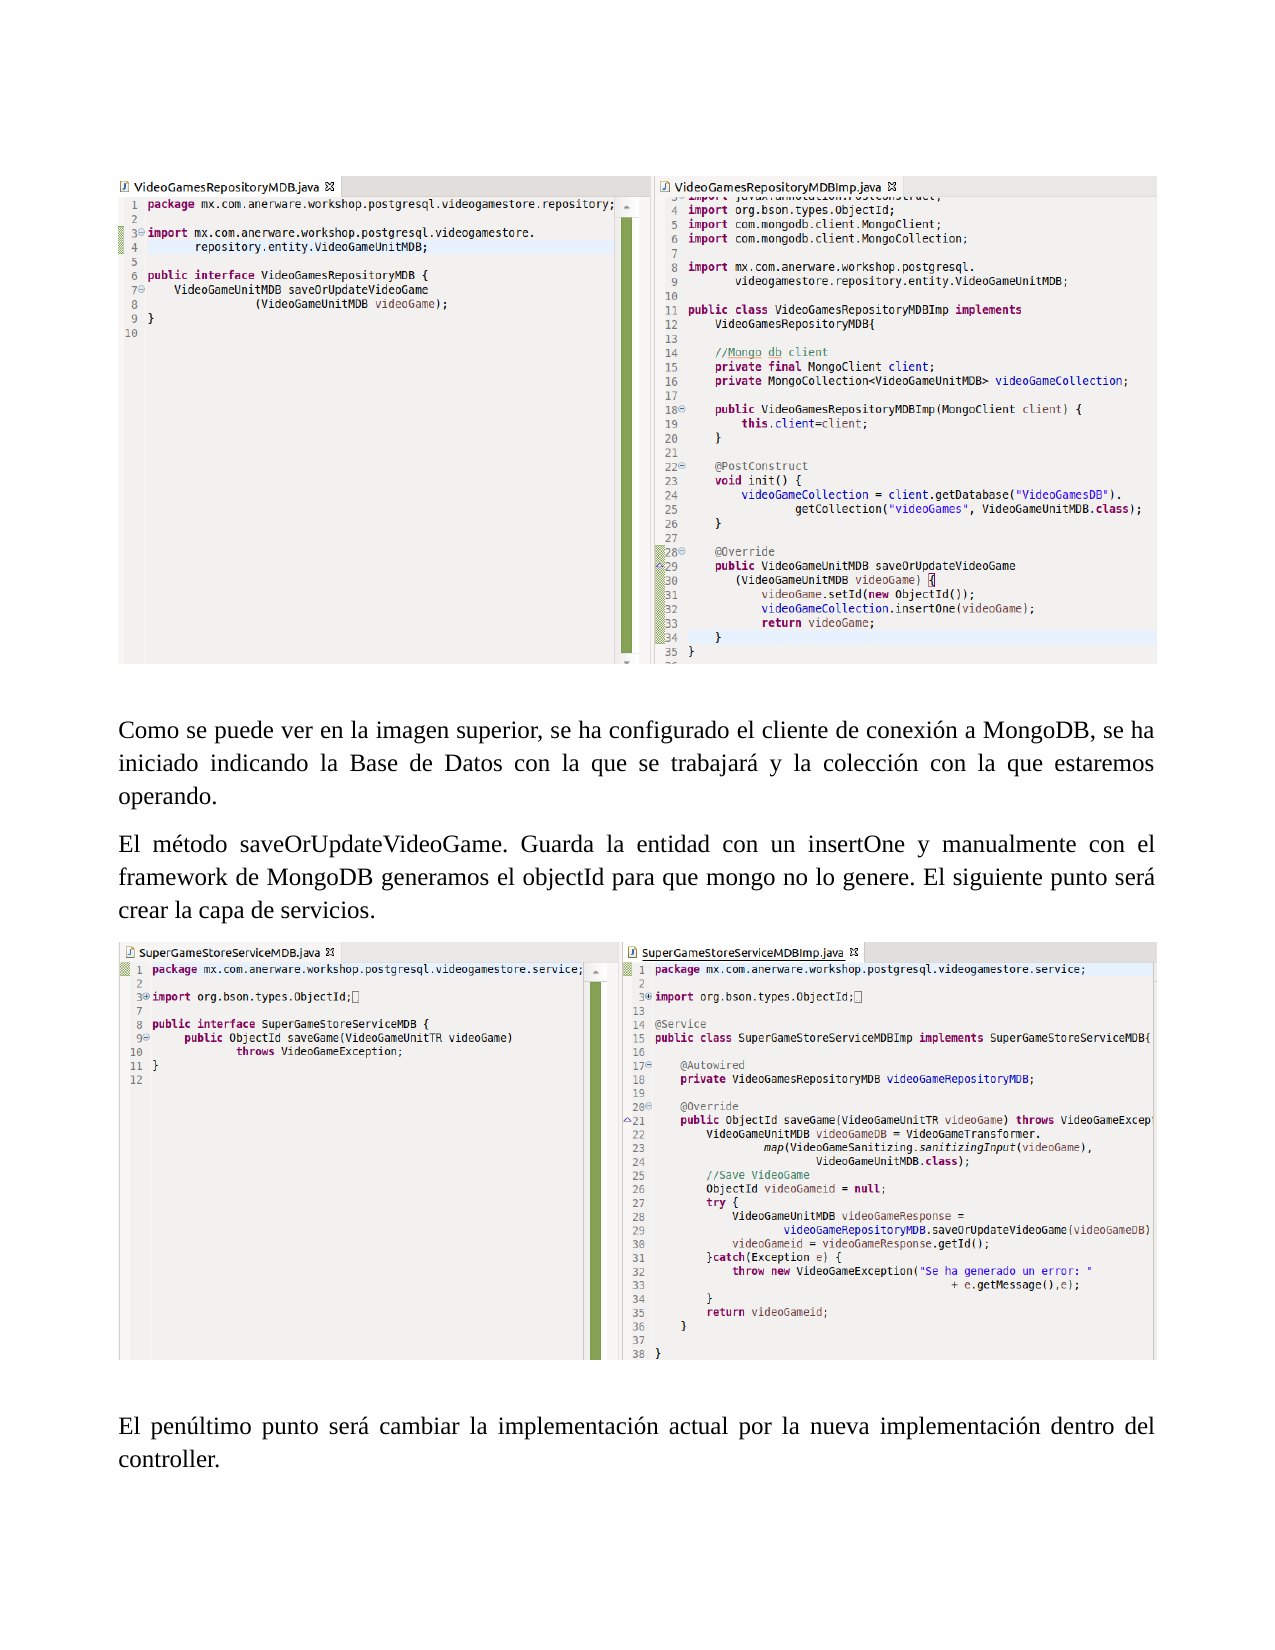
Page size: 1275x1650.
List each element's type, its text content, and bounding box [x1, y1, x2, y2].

text El método saveOrUpdateVideoGame. Guarda la entidad con un insertOne y manualmente con el framework de MongoDB generamos el objectId para que mongo no lo genere. El siguiente punto será crear la capa de servicios. [118, 829, 1157, 923]
picture [118, 176, 1157, 664]
text Como se puede ver en la imagen superior, se ha configurado el cliente de conexión a MongoDB, se ha iniciado indicando la Base de Datos con la que se trabajará y la colección con la que estaremos operando. [118, 715, 1157, 810]
picture [118, 942, 1157, 1360]
text El penúltimo punto será cambiar la implementación actual por la nueva implementación dentro del controller. [118, 1411, 1157, 1473]
